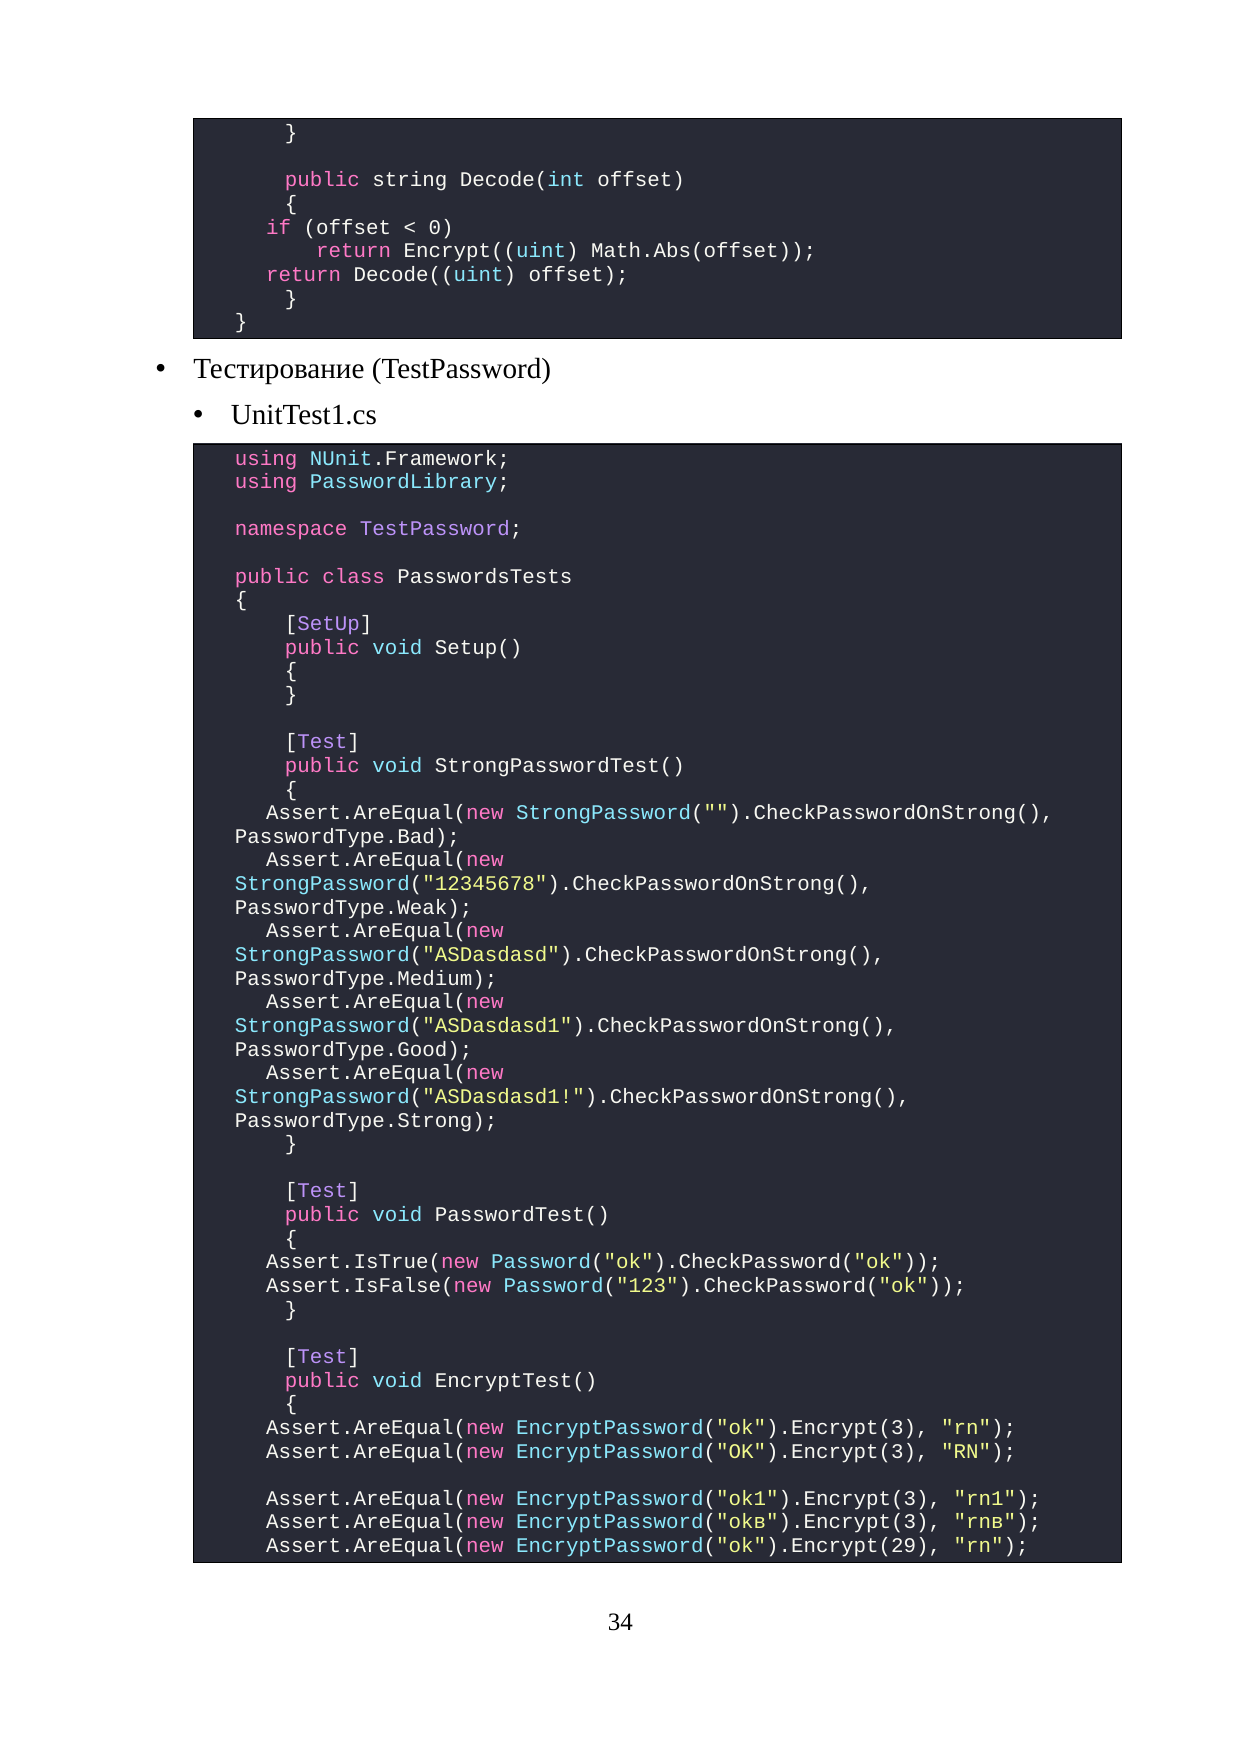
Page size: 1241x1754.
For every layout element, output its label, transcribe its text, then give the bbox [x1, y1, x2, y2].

list public void EncryptTest() [194, 1366, 1121, 1389]
list Assert.AreEqual(new StrongPassword("").CheckPasswordOnStrong(), PasswordType.Bad); [194, 798, 1121, 846]
list [Test] [194, 1342, 1121, 1366]
list [SetUp] [194, 609, 1121, 633]
list Assert.AreEqual(new EncryptPassword("ok").Encrypt(29), "rn"); [194, 1531, 1121, 1562]
list UnitTest1.cs [193, 397, 1122, 431]
list } [194, 119, 1121, 142]
list } [194, 1295, 1121, 1318]
list } [194, 680, 1121, 704]
list { [194, 1224, 1121, 1247]
list Assert.AreEqual(new StrongPassword("ASDasdasd1!").CheckPasswordOnStrong(), PasswordType.Strong); [194, 1058, 1121, 1129]
list using NUnit.Framework; [194, 445, 1121, 467]
list } [194, 307, 1121, 338]
list public string Decode(int offset) [194, 165, 1121, 189]
list Assert.AreEqual(new EncryptPassword("okв").Encrypt(3), "rnв"); [194, 1508, 1121, 1531]
list public class PasswordsTests [194, 562, 1121, 585]
list public void PasswordTest() [194, 1200, 1121, 1224]
list { [194, 1389, 1121, 1413]
list return Decode((uint) offset); [194, 260, 1121, 284]
list { [194, 656, 1121, 680]
list namespace TestPassword; [194, 514, 1121, 538]
list using PasswordLibrary; [194, 467, 1121, 491]
list Assert.AreEqual(new EncryptPassword("OK").Encrypt(3), "RN"); [194, 1437, 1121, 1460]
list { [194, 189, 1121, 213]
list return Encrypt((uint) Math.Abs(offset)); [194, 236, 1121, 260]
list Assert.AreEqual(new StrongPassword("ASDasdasd1").CheckPasswordOnStrong(), PasswordType.Good); [194, 987, 1121, 1058]
list } [194, 284, 1121, 307]
list Assert.IsFalse(new Password("123").CheckPassword("ok")); [194, 1271, 1121, 1295]
list Assert.AreEqual(new StrongPassword("12345678").CheckPasswordOnStrong(), PasswordType.Weak); [194, 846, 1121, 916]
list [Test] [194, 727, 1121, 751]
list [Test] [194, 1177, 1121, 1200]
list } [194, 1129, 1121, 1153]
list Assert.AreEqual(new EncryptPassword("ok1").Encrypt(3), "rn1"); [194, 1484, 1121, 1508]
list public void StrongPasswordTest() [194, 751, 1121, 774]
list Тестирование (TestPassword) [156, 351, 1122, 385]
list Assert.AreEqual(new EncryptPassword("ok").Encrypt(3), "rn"); [194, 1413, 1121, 1437]
list Assert.AreEqual(new StrongPassword("ASDasdasd").CheckPasswordOnStrong(), PasswordType.Medium); [194, 916, 1121, 987]
list Assert.IsTrue(new Password("ok").CheckPassword("ok")); [194, 1247, 1121, 1271]
list { [194, 774, 1121, 798]
list public void Setup() [194, 633, 1121, 656]
list { [194, 585, 1121, 609]
list if (offset < 0) [194, 213, 1121, 236]
